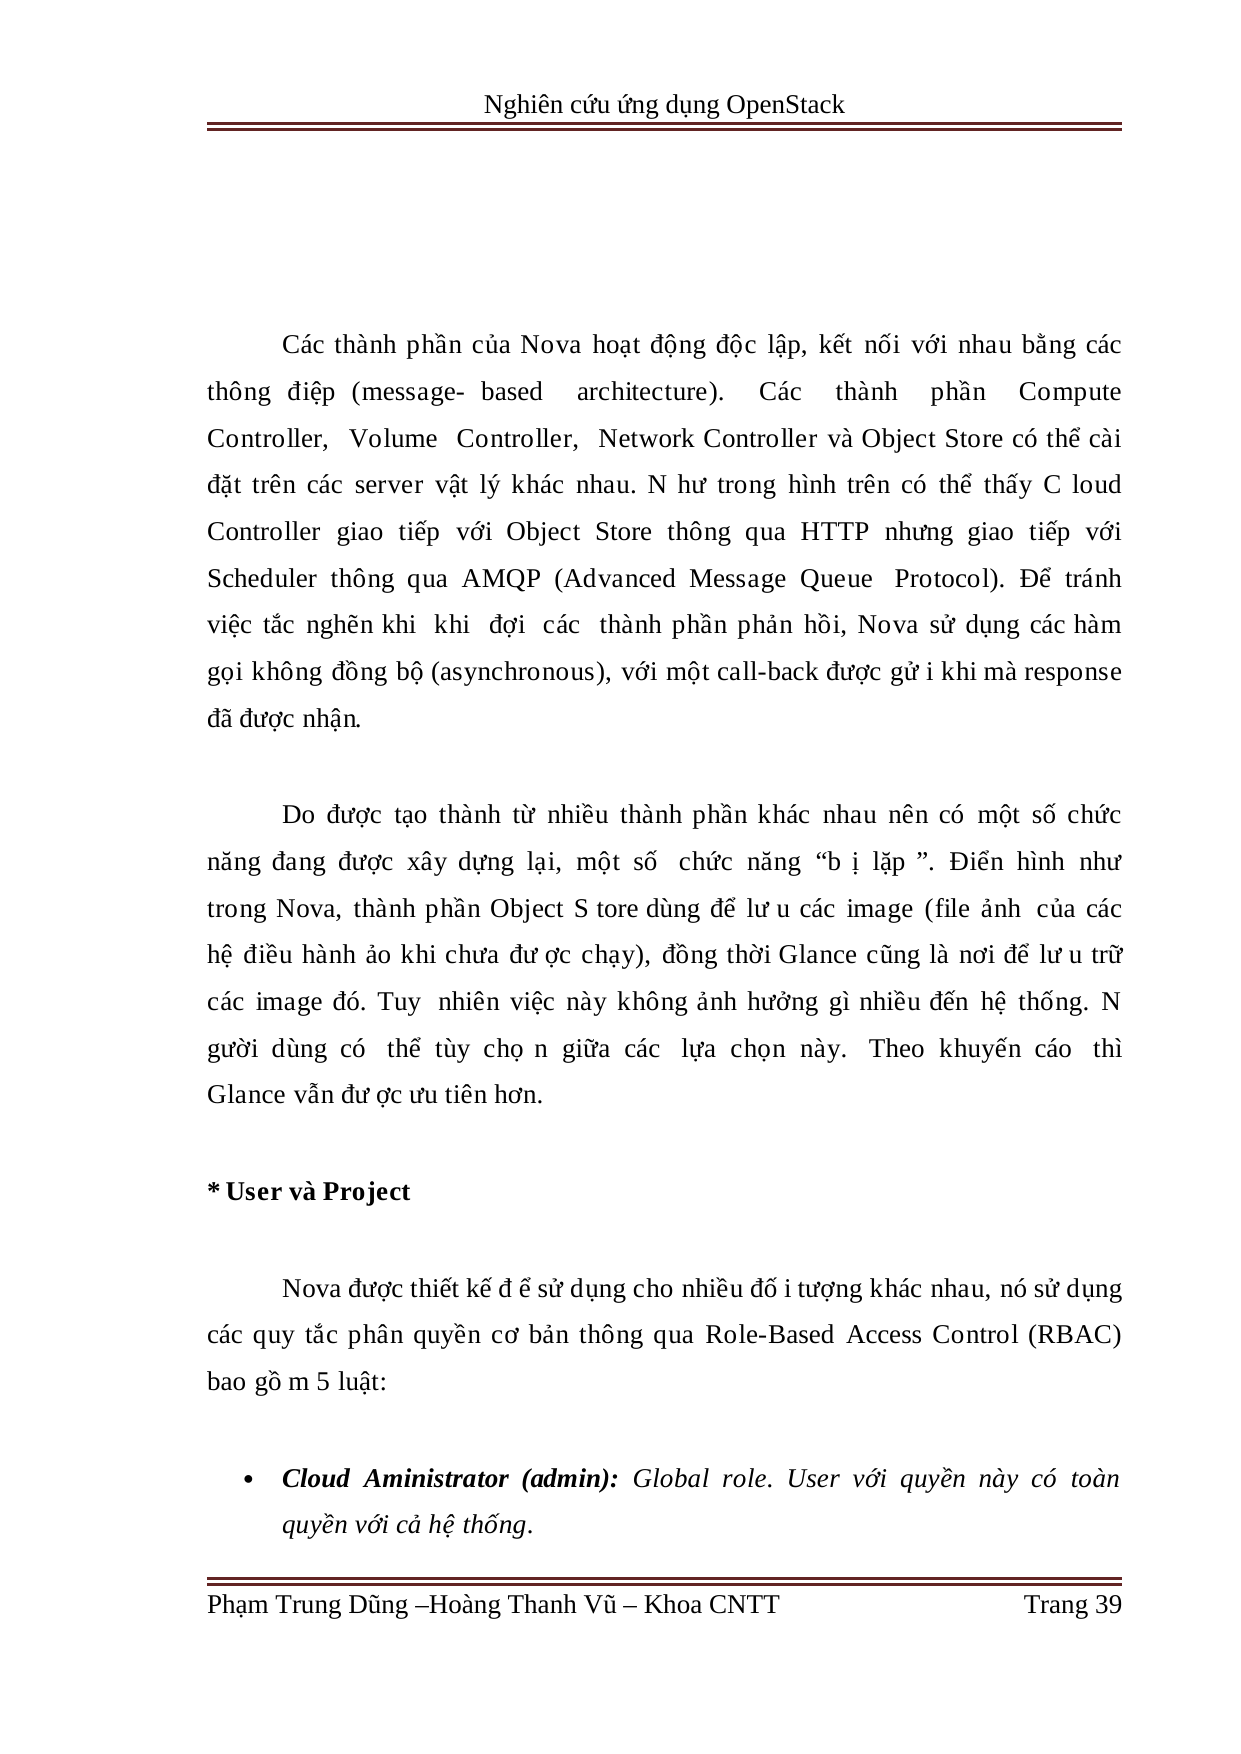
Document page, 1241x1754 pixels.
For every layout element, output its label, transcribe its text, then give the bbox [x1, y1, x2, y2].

list Cloud Aministrator (admin): Global role. User với quyền này có toàn quyền với cả hệ thống. [244, 1462, 1122, 1539]
text Các thành phần của Nova hoạt động độc lập, kết nối với nhau bằng các thông điệp (message- based architecture). Các thành phần Compute Controller, Volume Controller, Network Controller và Object Store có thể cài đặt trên các server vật lý khác nhau. N hư trong hình trên có thể thấy C loud Controller giao tiếp với Object Store thông qua HTTP nhưng giao tiếp với Scheduler thông qua AMQP (Advanced Message Queue Protocol). Để tránh việc tắc nghẽn khi khi đợi các thành phần phản hồi, Nova sử dụng các hàm gọi không đồng bộ (asynchronous), với một call-back được gử i khi mà response đã được nhận. [207, 328, 1122, 733]
text Do được tạo thành từ nhiều thành phần khác nhau nên có một số chức năng đang được xây dựng lại, một số chức năng “b ị lặp ”. Điển hình như trong Nova, thành phần Object S tore dùng để lư u các image (file ảnh của các hệ điều hành ảo khi chưa đư ợc chạy), đồng thời Glance cũng là nơi để lư u trữ các image đó. Tuy nhiên việc này không ảnh hưởng gì nhiều đến hệ thống. N gười dùng có thể tùy chọ n giữa các lựa chọn này. Theo khuyến cáo thì Glance vẫn đư ợc ưu tiên hơn. [207, 798, 1122, 1109]
text * User và Project [207, 1175, 1122, 1206]
text Nova được thiết kế đ ể sử dụng cho nhiều đố i tượng khác nhau, nó sử dụng các quy tắc phân quyền cơ bản thông qua Role-Based Access Control (RBAC) bao gồ m 5 luật: [207, 1272, 1122, 1396]
